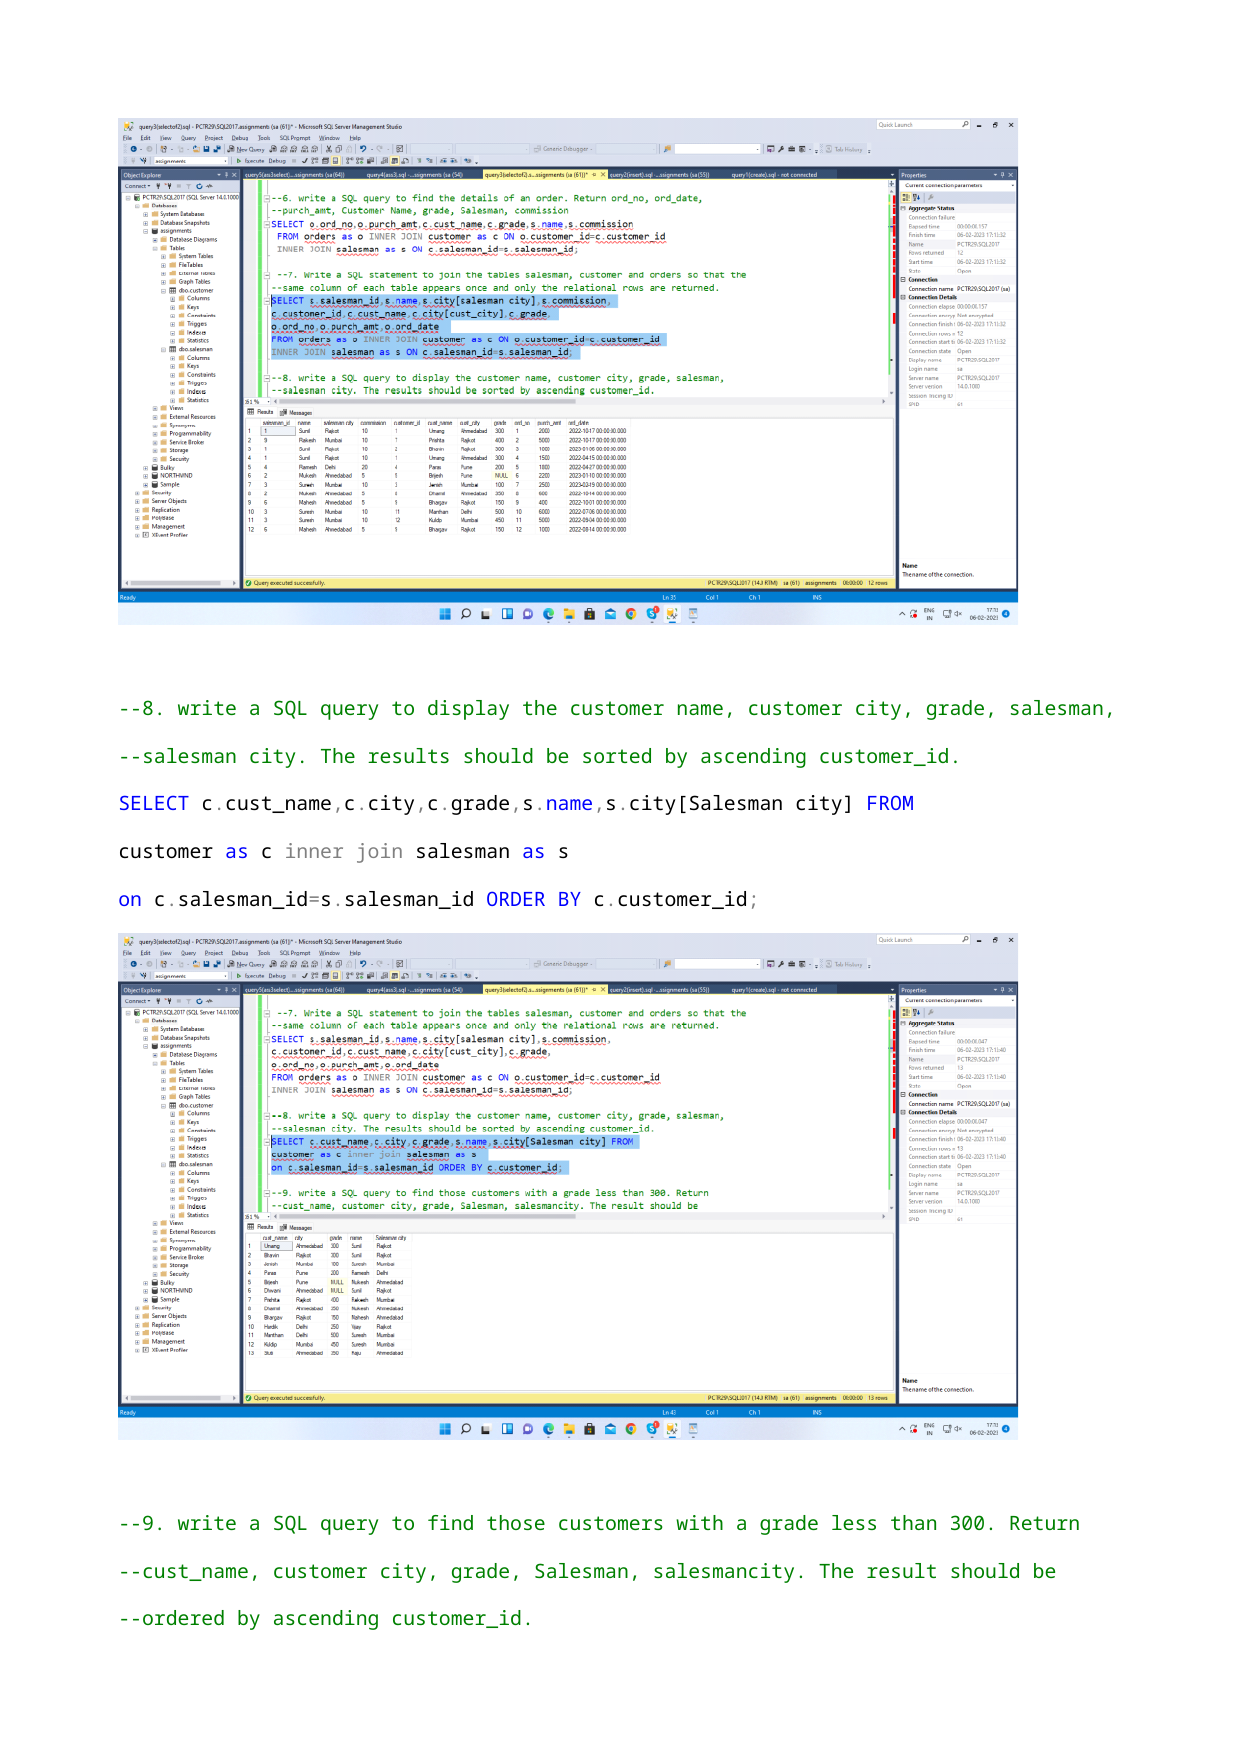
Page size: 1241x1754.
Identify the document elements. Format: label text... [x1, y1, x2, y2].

text --salesman city. The results should be sorted by ascending customer_id. [118, 742, 1122, 769]
text SELECT c.cust_name,c.city,c.grade,s.name,s.city[Salesman city] FROM [118, 790, 1122, 817]
text customer as c inner join salesman as s [118, 837, 1122, 864]
text --ordered by ascending customer_id. [118, 1605, 1122, 1632]
text --cust_name, customer city, grade, Salesman, salesmancity. The result should be [118, 1557, 1122, 1584]
text --8. write a SQL query to display the customer name, customer city, grade, salesman, [118, 694, 1122, 721]
text --9. write a SQL query to find those customers with a grade less than 300. Return [118, 1509, 1122, 1536]
text on c.salesman_id=s.salesman_id ORDER BY c.customer_id; [118, 885, 1122, 912]
